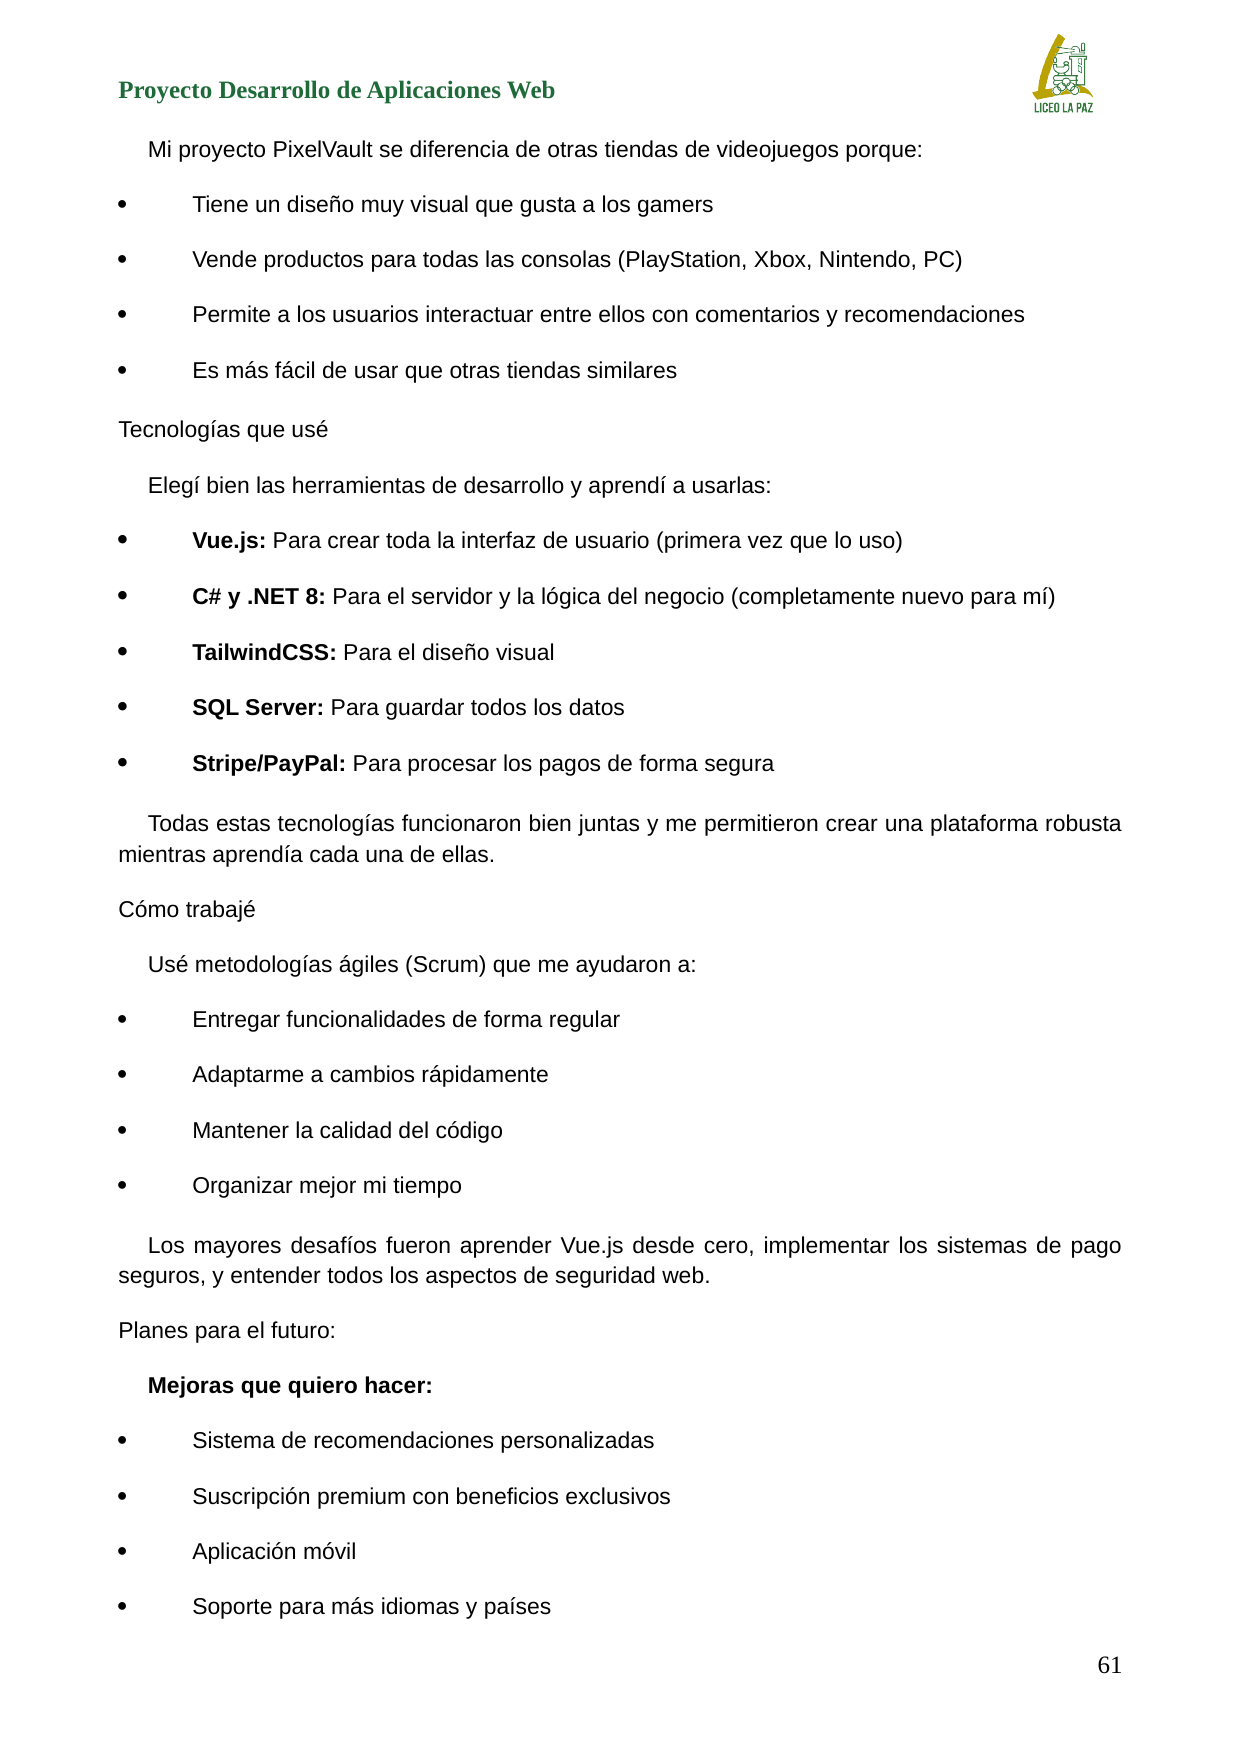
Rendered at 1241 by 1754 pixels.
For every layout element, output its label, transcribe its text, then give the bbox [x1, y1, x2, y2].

list Organizar mejor mi tiempo [118, 1172, 1122, 1198]
text Usé metodologías ágiles (Scrum) que me ayudaron a: [118, 951, 1122, 977]
list Vende productos para todas las consolas (PlayStation, Xbox, Nintendo, PC) [118, 246, 1122, 273]
subtitle Cómo trabajé [118, 896, 1122, 922]
list Aplicación móvil [118, 1538, 1122, 1564]
list Entregar funcionalidades de forma regular [118, 1006, 1122, 1033]
list Mantener la calidad del código [118, 1117, 1122, 1143]
list Vue.js: Para crear toda la interfaz de usuario (primera vez que lo uso) [118, 527, 1122, 554]
list TailwindCSS: Para el diseño visual [118, 638, 1122, 665]
picture [1025, 26, 1100, 121]
list SQL Server: Para guardar todos los datos [118, 694, 1122, 721]
list Permite a los usuarios interactuar entre ellos con comentarios y recomendaciones [118, 301, 1122, 328]
list Tiene un diseño muy visual que gusta a los gamers [118, 191, 1122, 217]
list Adaptarme a cambios rápidamente [118, 1061, 1122, 1088]
list Stripe/PayPal: Para procesar los pagos de forma segura [118, 750, 1122, 777]
list Es más fácil de usar que otras tiendas similares [118, 357, 1122, 383]
list C# y .NET 8: Para el servidor y la lógica del negocio (completamente nuevo para mí) [118, 583, 1122, 609]
list Sistema de recomendaciones personalizadas [118, 1427, 1122, 1454]
list Soporte para más idiomas y países [118, 1593, 1122, 1619]
subtitle Tecnologías que usé [118, 416, 1122, 443]
list Suscripción premium con beneficios exclusivos [118, 1483, 1122, 1509]
text Mi proyecto PixelVault se diferencia de otras tiendas de videojuegos porque: [118, 136, 1122, 162]
text Todas estas tecnologías funcionaron bien juntas y me permitieron crear una plataforma robusta mientras aprendía cada una de ellas. [118, 810, 1122, 867]
subtitle Planes para el futuro: [118, 1317, 1122, 1343]
text Mejoras que quiero hacer: [118, 1372, 1122, 1398]
text Elegí bien las herramientas de desarrollo y aprendí a usarlas: [118, 472, 1122, 498]
text Los mayores desafíos fueron aprender Vue.js desde cero, implementar los sistemas de pago seguros, y entender todos los aspectos de seguridad web. [118, 1232, 1122, 1288]
